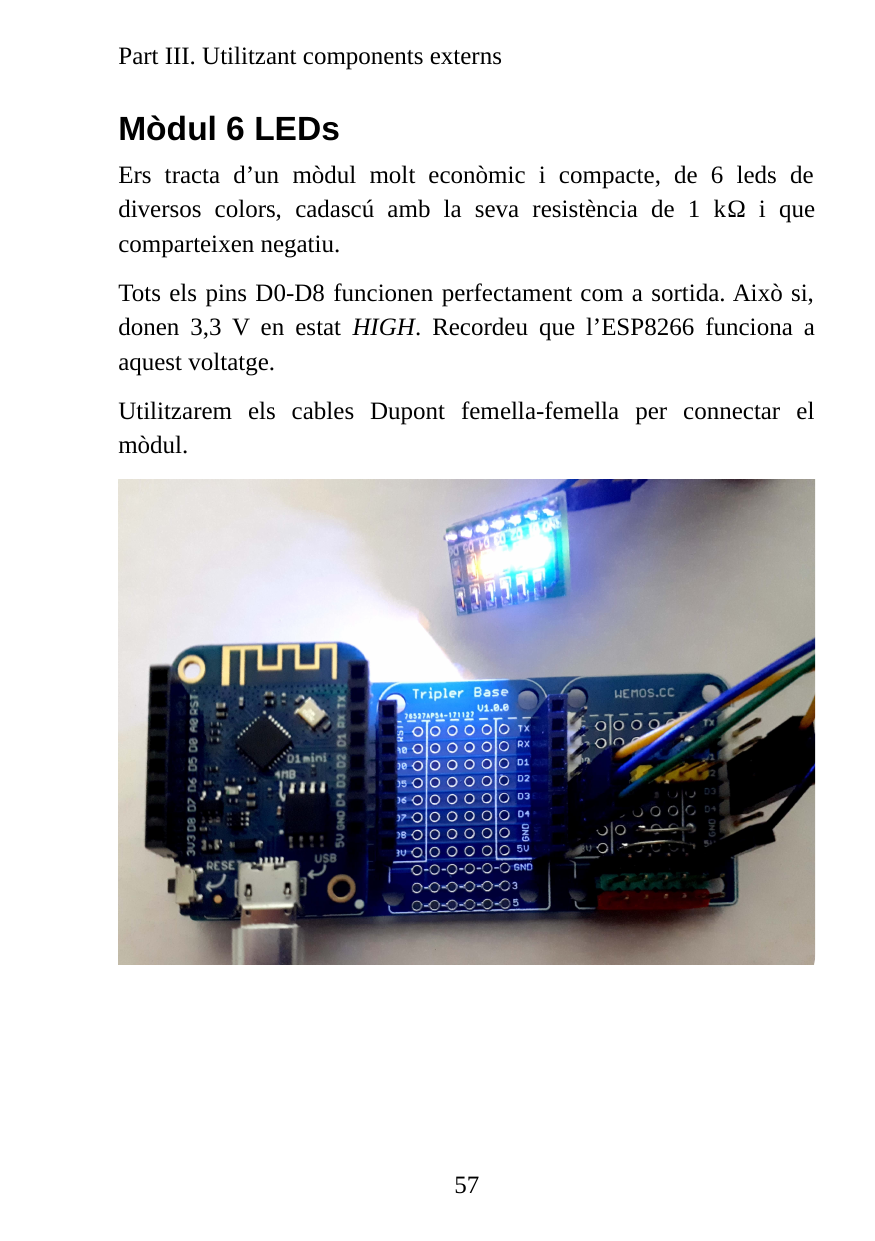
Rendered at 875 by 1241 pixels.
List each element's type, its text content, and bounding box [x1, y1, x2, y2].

picture [118, 479, 815, 965]
text Utilitzarem els cables Dupont femella-femella per connectar el mòdul. [118, 396, 815, 459]
text Ers tracta d’un mòdul molt econòmic i compacte, de 6 leds de diversos colors, cadascú amb la seva resistència de 1 kΩ i que comparteixen negatiu. [118, 160, 815, 257]
text Tots els pins D0-D8 funcionen perfectament com a sortida. Això si, donen 3,3 V en estat HIGH. Recordeu que l’ESP8266 funciona a aquest voltatge. [118, 278, 815, 376]
subtitle Mòdul 6 LEDs [118, 109, 815, 147]
